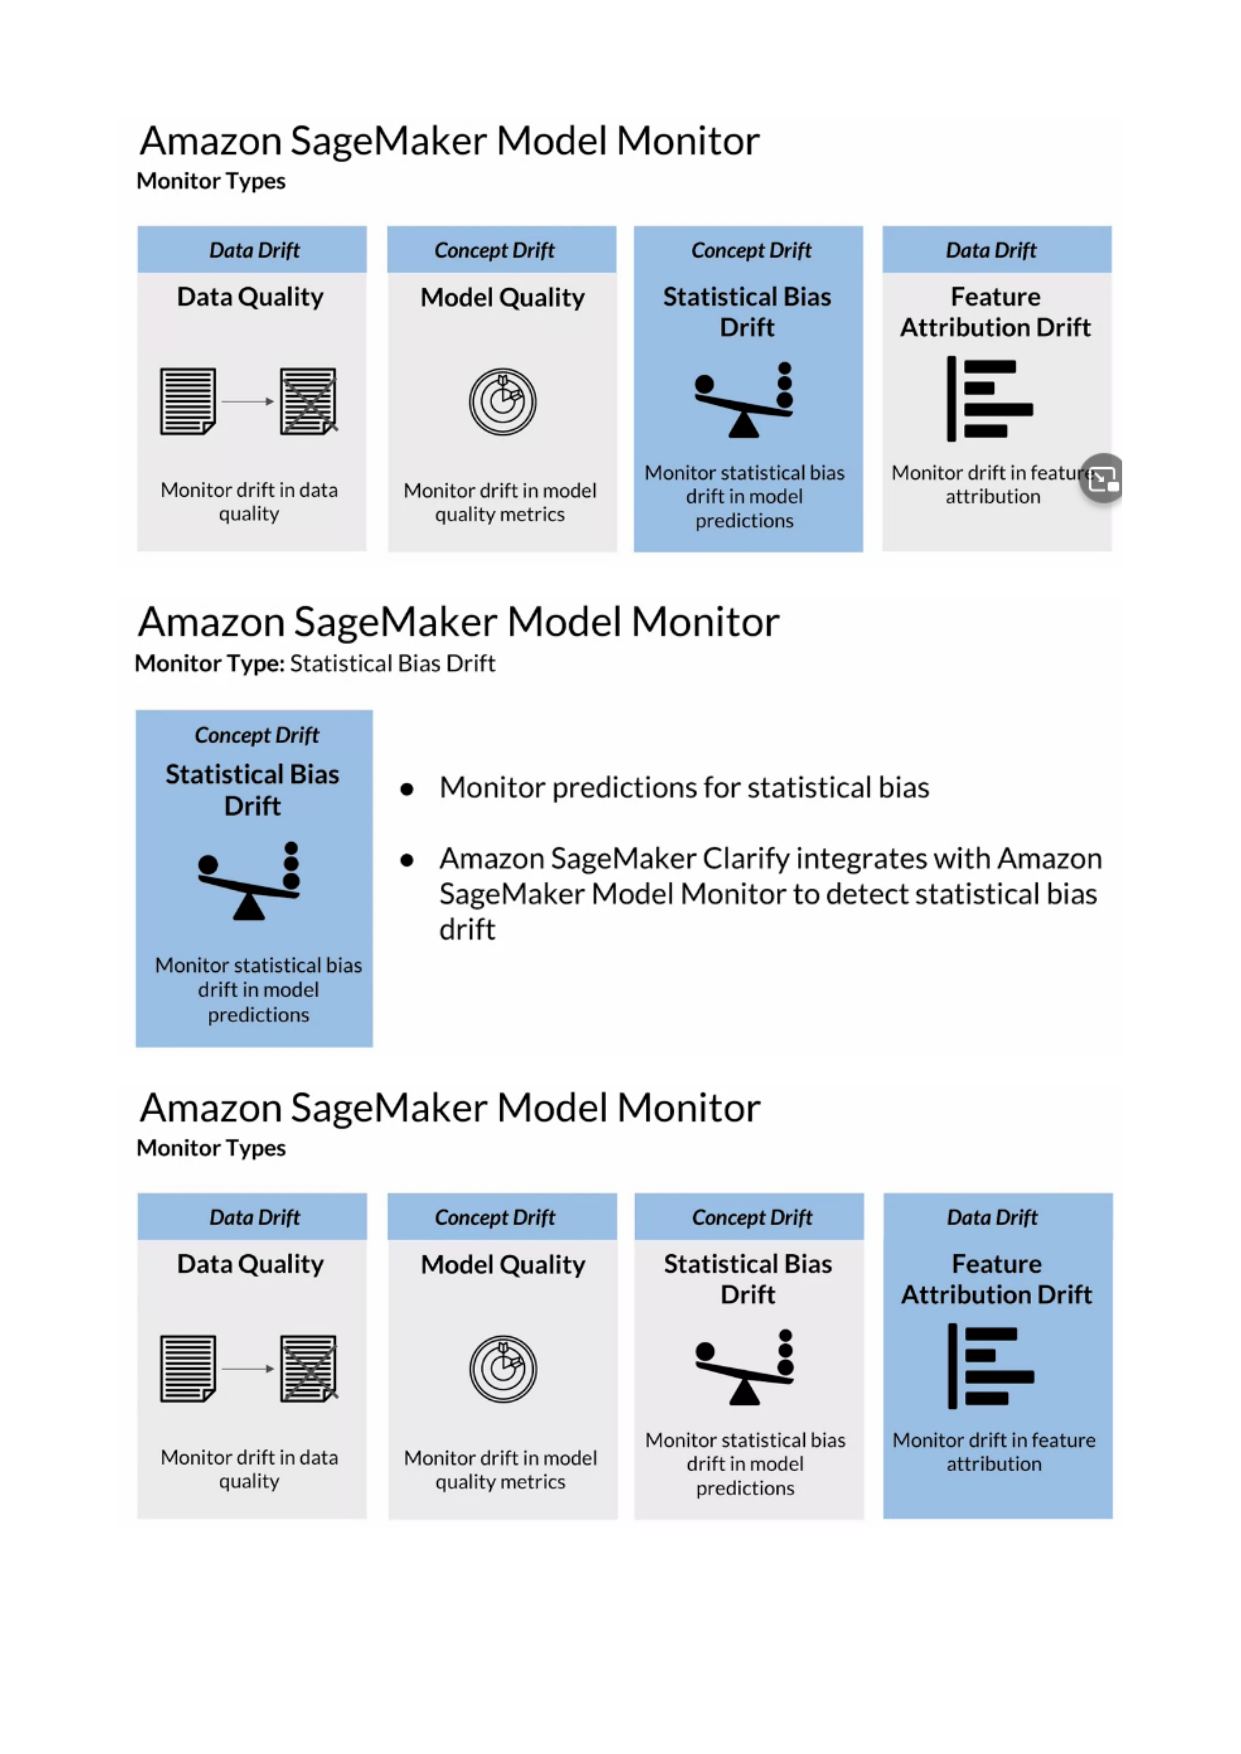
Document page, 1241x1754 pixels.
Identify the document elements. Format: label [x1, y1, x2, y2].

picture [118, 1085, 1123, 1529]
picture [118, 597, 1123, 1057]
picture [118, 118, 1123, 569]
